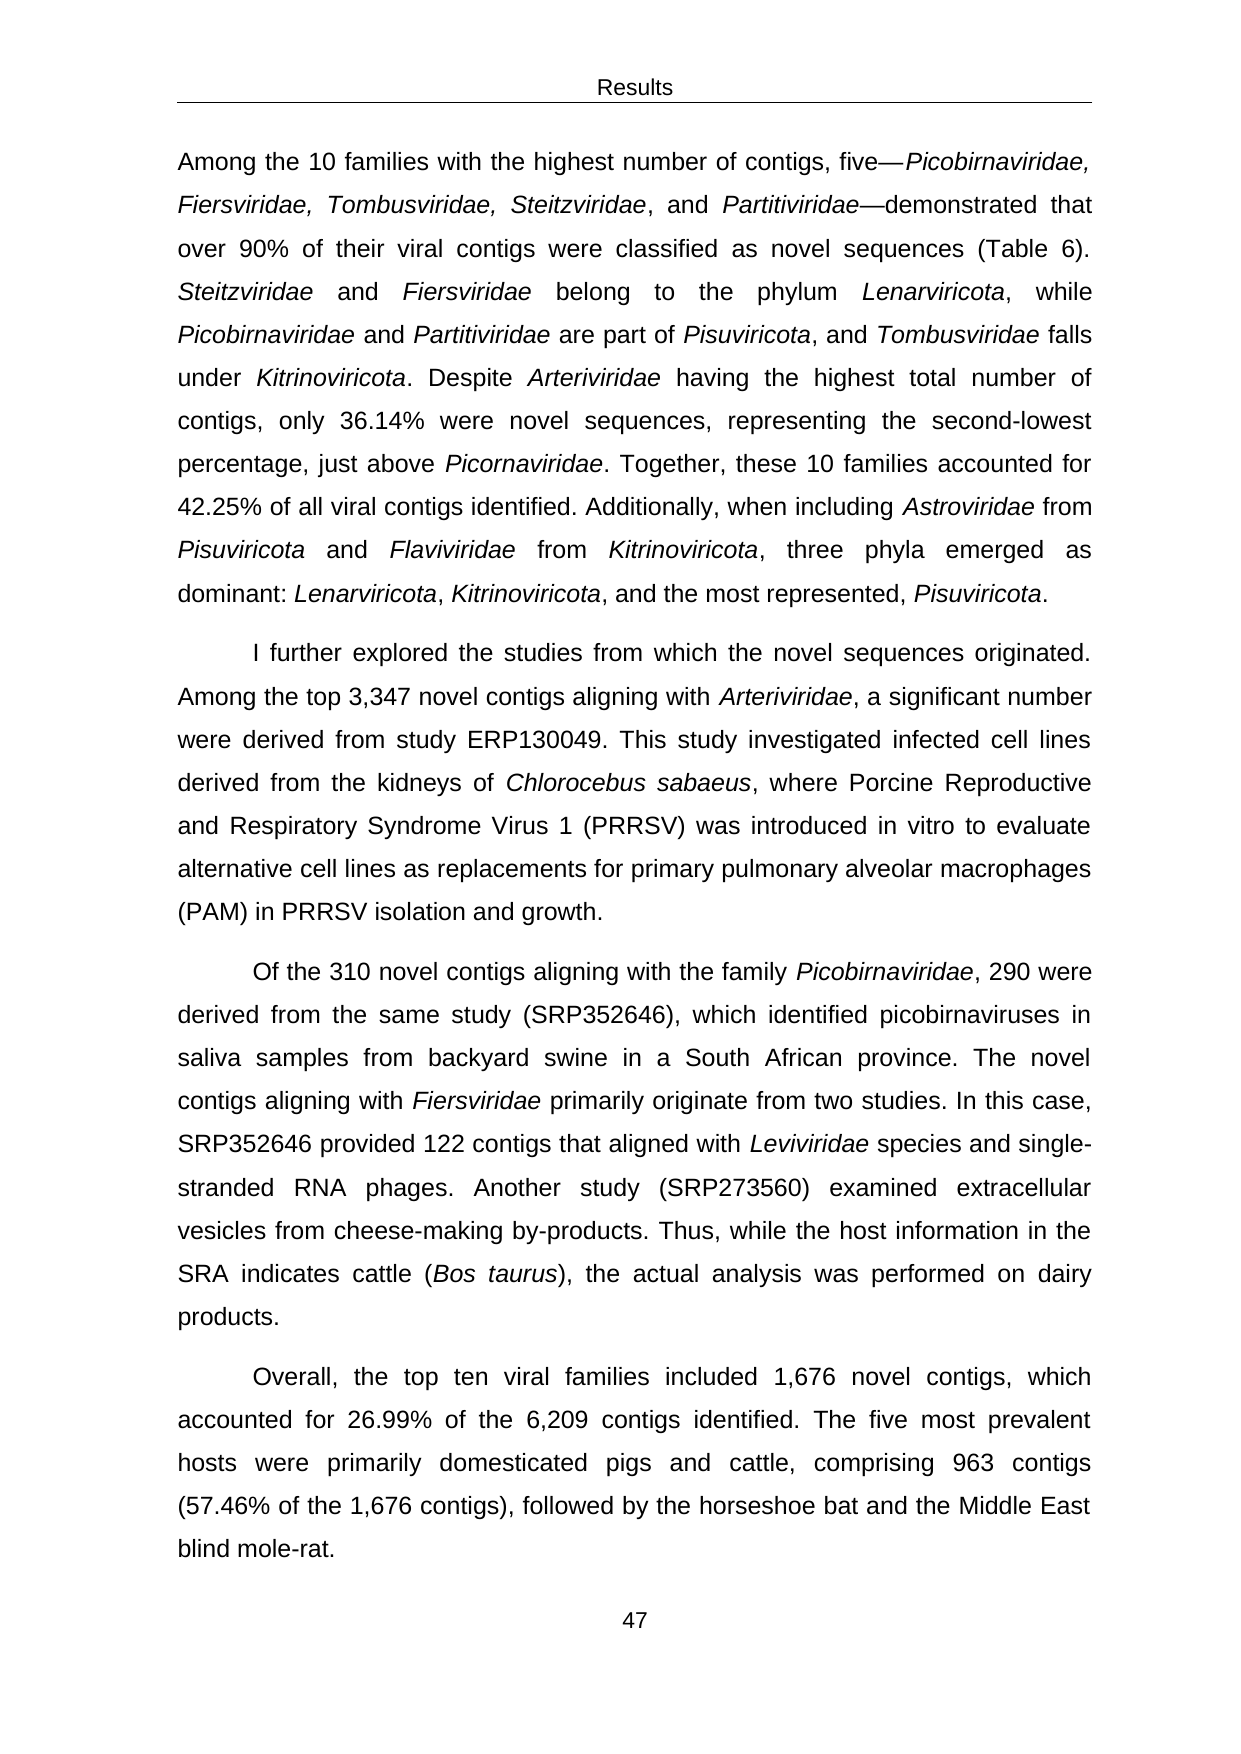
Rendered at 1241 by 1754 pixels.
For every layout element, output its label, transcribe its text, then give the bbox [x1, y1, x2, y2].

text I further explored the studies from which the novel sequences originated. Among the top 3,347 novel contigs aligning with Arteriviridae, a significant number were derived from study ERP130049. This study investigated infected cell lines derived from the kidneys of Chlorocebus sabaeus, where Porcine Reproductive and Respiratory Syndrome Virus 1 (PRRSV) was introduced in vitro to evaluate alternative cell lines as replacements for primary pulmonary alveolar macrophages (PAM) in PRRSV isolation and growth. [177, 638, 1092, 926]
text Among the 10 families with the highest number of contigs, five—Picobirnaviridae, Fiersviridae, Tombusviridae, Steitzviridae, and Partitiviridae—demonstrated that over 90% of their viral contigs were classified as novel sequences (Table 6). Steitzviridae and Fiersviridae belong to the phylum Lenarviricota, while Picobirnaviridae and Partitiviridae are part of Pisuviricota, and Tombusviridae falls under Kitrinoviricota. Despite Arteriviridae having the highest total number of contigs, only 36.14% were novel sequences, representing the second-lowest percentage, just above Picornaviridae. Together, these 10 families accounted for 42.25% of all viral contigs identified. Additionally, when including Astroviridae from Pisuviricota and Flaviviridae from Kitrinoviricota, three phyla emerged as dominant: Lenarviricota, Kitrinoviricota, and the most represented, Pisuviricota. [177, 147, 1092, 607]
text Of the 310 novel contigs aligning with the family Picobirnaviridae, 290 were derived from the same study (SRP352646), which identified picobirnaviruses in saliva samples from backyard swine in a South African province. The novel contigs aligning with Fiersviridae primarily originate from two studies. In this case, SRP352646 provided 122 contigs that aligned with Leviviridae species and single-stranded RNA phages. Another study (SRP273560) examined extracellular vesicles from cheese-making by-products. Thus, while the host information in the SRA indicates cattle (Bos taurus), the actual analysis was performed on dairy products. [177, 957, 1092, 1331]
text Overall, the top ten viral families included 1,676 novel contigs, which accounted for 26.99% of the 6,209 contigs identified. The five most prevalent hosts were primarily domesticated pigs and cattle, comprising 963 contigs (57.46% of the 1,676 contigs), followed by the horseshoe bat and the Middle East blind mole-rat. [177, 1362, 1092, 1563]
